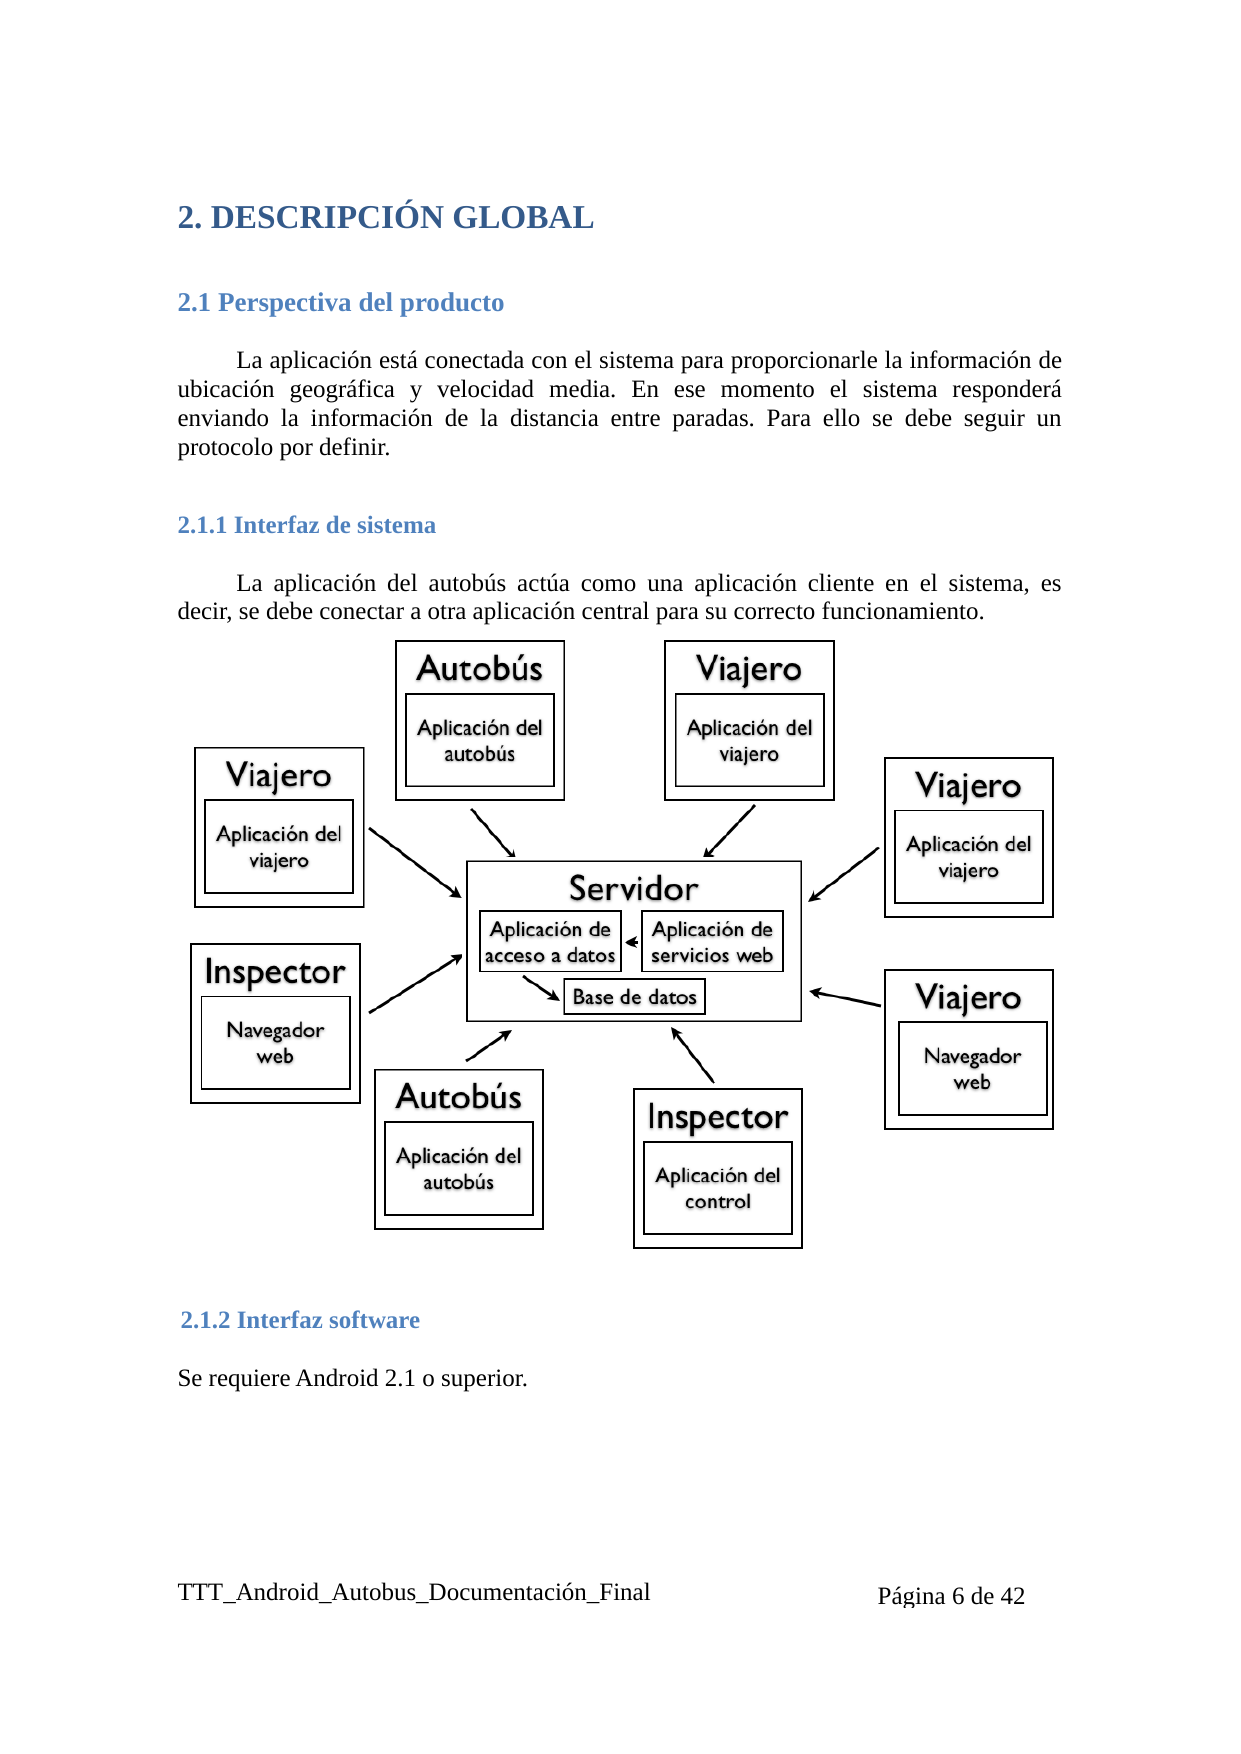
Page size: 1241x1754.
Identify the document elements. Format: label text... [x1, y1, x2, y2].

subtitle 2. DESCRIPCIÓN GLOBAL [177, 198, 1063, 236]
text La aplicación está conectada con el sistema para proporcionarle la información de ubicación geográfica y velocidad media. En ese momento el sistema responderá enviando la información de la distancia entre paradas. Para ello se debe seguir un protocolo por definir. [177, 346, 1063, 461]
subtitle 2.1 Perspectiva del producto [177, 286, 1063, 317]
subtitle 2.1.1 Interfaz de sistema [177, 510, 1063, 539]
text Se requiere Android 2.1 o superior. [177, 1363, 1063, 1392]
text La aplicación del autobús actúa como una aplicación cliente en el sistema, es decir, se debe conectar a otra aplicación central para su correcto funcionamiento. [177, 568, 1063, 625]
picture [177, 625, 1063, 1256]
subtitle 2.1.2 Interfaz software [179, 1305, 1063, 1334]
